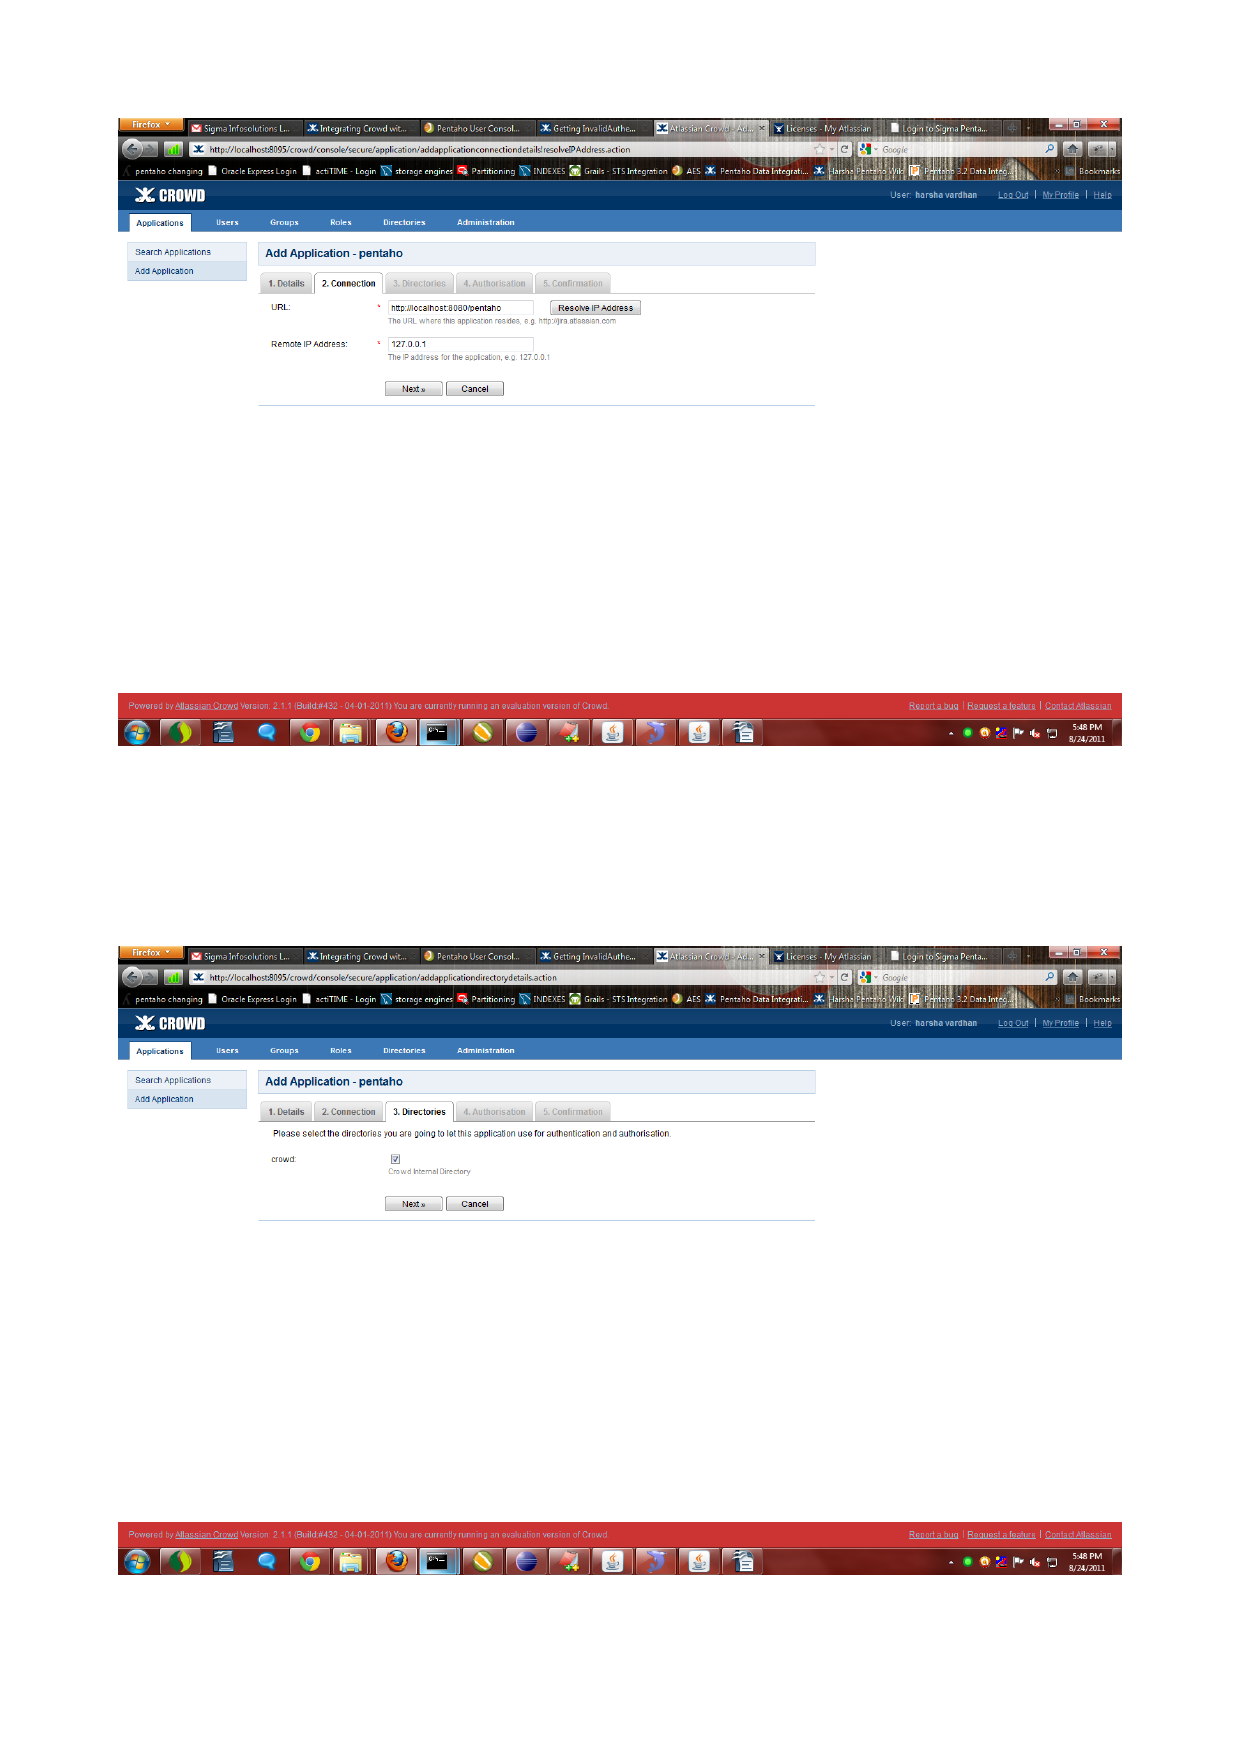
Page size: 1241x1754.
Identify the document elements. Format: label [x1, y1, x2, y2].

picture [118, 946, 1122, 1575]
picture [118, 118, 1122, 746]
